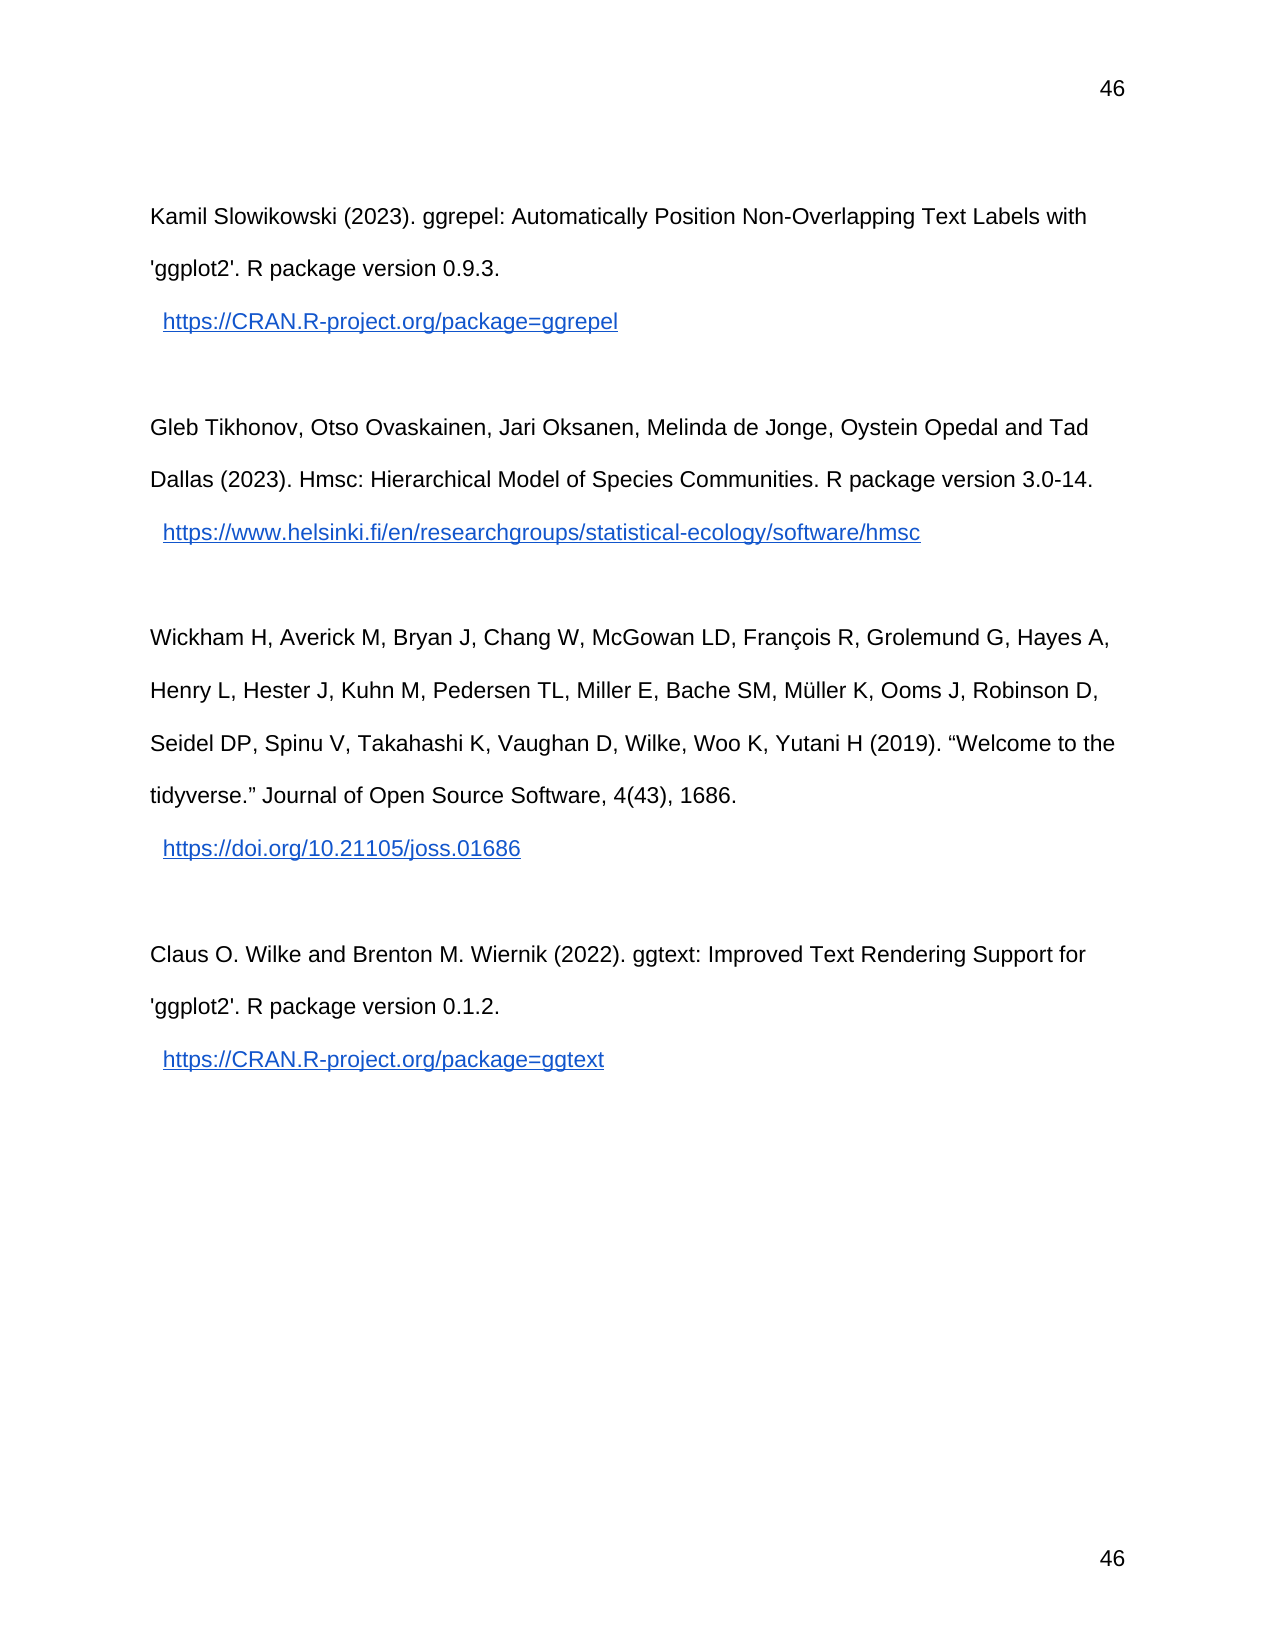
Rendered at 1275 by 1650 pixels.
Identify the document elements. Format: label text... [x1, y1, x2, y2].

text https://www.helsinki.fi/en/researchgroups/statistical-ecology/software/hmsc [150, 519, 1125, 545]
text https://CRAN.R-project.org/package=ggrepel [150, 308, 1125, 334]
text Wickham H, Averick M, Bryan J, Chang W, McGowan LD, François R, Grolemund G, Hayes A, Henry L, Hester J, Kuhn M, Pedersen TL, Miller E, Bache SM, Müller K, Ooms J, Robinson D, Seidel DP, Spinu V, Takahashi K, Vaughan D, Wilke, Woo K, Yutani H (2019). “Welcome to the tidyverse.” Journal of Open Source Software, 4(43), 1686. [150, 624, 1125, 809]
text Gleb Tikhonov, Otso Ovaskainen, Jari Oksanen, Melinda de Jonge, Oystein Opedal and Tad Dallas (2023). Hmsc: Hierarchical Model of Species Communities. R package version 3.0-14. [150, 413, 1125, 493]
text https://doi.org/10.21105/joss.01686 [150, 835, 1125, 862]
text Kamil Slowikowski (2023). ggrepel: Automatically Position Non-Overlapping Text Labels with 'ggplot2'. R package version 0.9.3. [150, 203, 1125, 282]
text https://CRAN.R-project.org/package=ggtext [150, 1046, 1125, 1072]
text Claus O. Wilke and Brenton M. Wiernik (2022). ggtext: Improved Text Rendering Support for 'ggplot2'. R package version 0.1.2. [150, 941, 1125, 1020]
